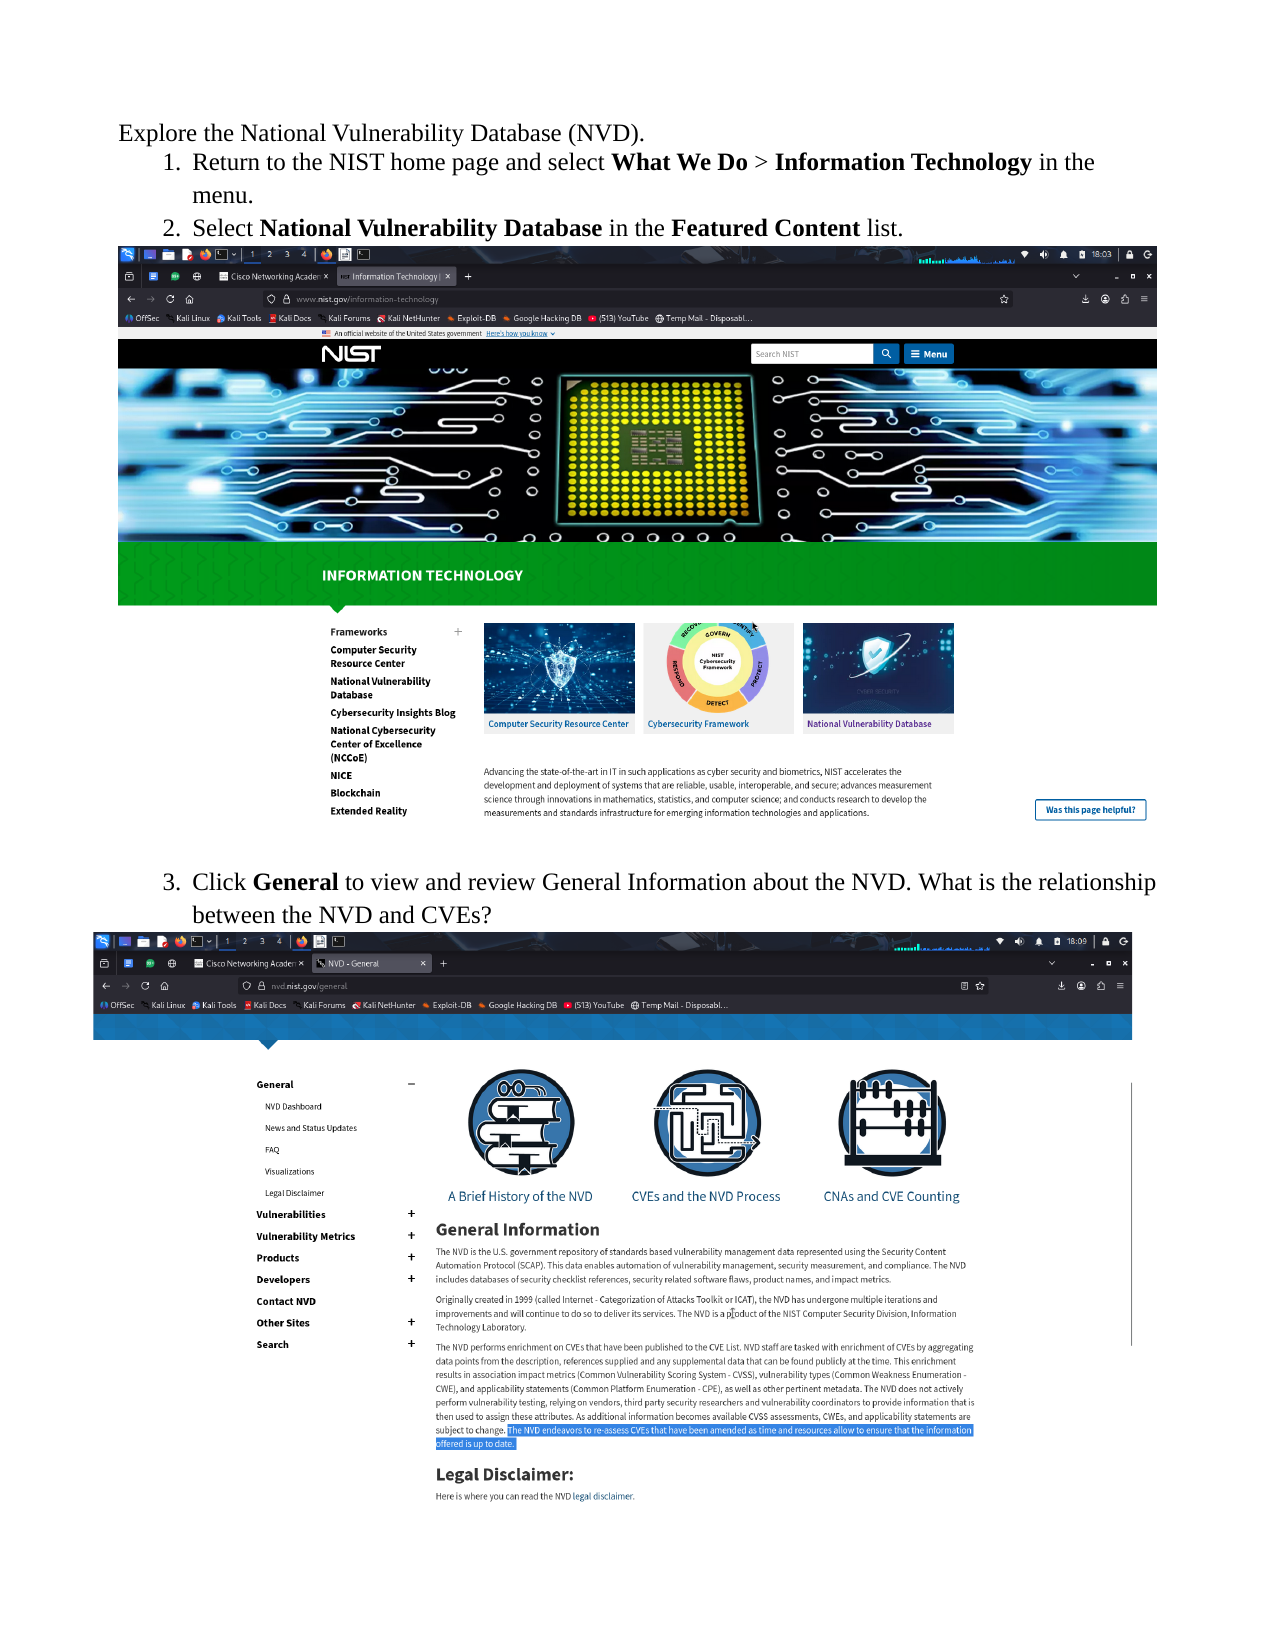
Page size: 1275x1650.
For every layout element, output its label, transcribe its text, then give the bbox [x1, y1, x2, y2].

picture [118, 246, 1157, 831]
text Explore the National Vulnerability Database (NVD). [118, 118, 1157, 147]
picture [93, 932, 1133, 1517]
list Click General to view and review General Information about the NVD. What is the relationship between the NVD and CVEs? [162, 867, 1157, 929]
list Return to the NIST home page and select What We Do > Information Technology in the menu. [162, 147, 1157, 209]
list Select National Vulnerability Database in the Featured Content list. [162, 213, 1157, 242]
